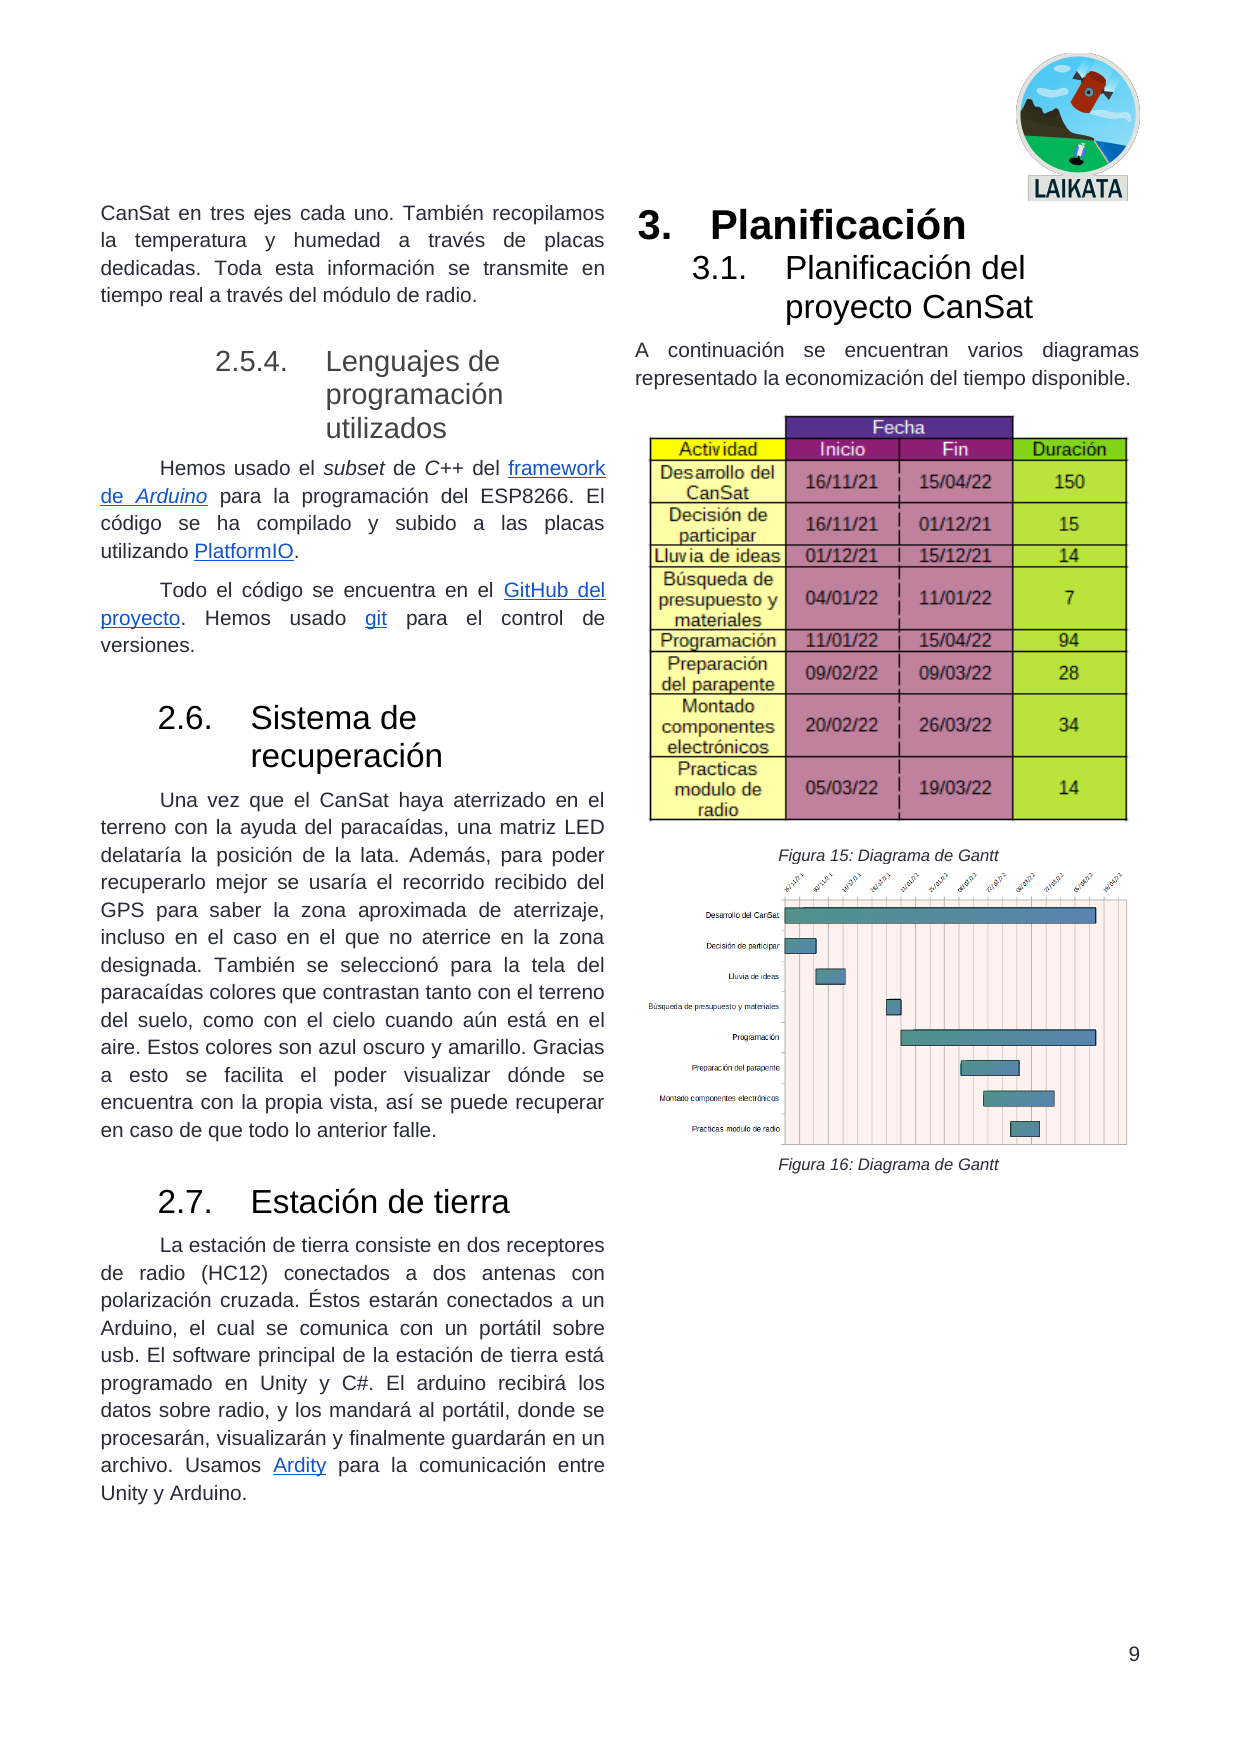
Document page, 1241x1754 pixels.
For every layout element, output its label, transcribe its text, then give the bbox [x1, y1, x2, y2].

text Una vez que el CanSat haya aterrizado en el terreno con la ayuda del paracaídas, una matriz LED delataría la posición de la lata. Además, para poder recuperarlo mejor se usaría el recorrido recibido del GPS para saber la zona aproximada de aterrizaje, incluso en el caso en el que no aterrice en la zona designada. También se seleccionó para la tela del paracaídas colores que contrastan tanto con el terreno del suelo, como con el cielo cuando aún está en el aire. Estos colores son azul oscuro y amarillo. Gracias a esto se facilita el poder visualizar dónde se encuentra con la propia vista, así se puede recuperar en caso de que todo lo anterior falle. [100, 787, 605, 1141]
picture [643, 864, 1134, 1152]
text CanSat en tres ejes cada uno. También recopilamos la temperatura y humedad a través de placas dedicadas. Toda esta información se transmite en tiempo real a través del módulo de radio. [100, 201, 605, 307]
text Figura 16: Diagrama de Gantt [636, 865, 1141, 1174]
text La estación de tierra consiste en dos receptores de radio (HC12) conectados a dos antenas con polarización cruzada. Éstos estarán conectados a un Arduino, el cual se comunica con un portátil sobre usb. El software principal de la estación de tierra está programado en Unity y C#. El arduino recibirá los datos sobre radio, y los mandará al portátil, donde se procesarán, visualizarán y finalmente guardarán en un archivo. Usamos Ardity para la comunicación entre Unity y Arduino. [100, 1233, 605, 1505]
subtitle Planificación [672, 201, 1140, 248]
picture [1016, 53, 1140, 201]
text Todo el código se encuentra en el GitHub del proyecto. Hemos usado git para el control de versiones. [100, 578, 605, 657]
subtitle Planificación del proyecto CanSat [747, 248, 1140, 325]
subtitle Lenguajes de programación utilizados [288, 344, 605, 444]
text A continuación se encuentran varios diagramas representado la economización del tiempo disponible. [635, 338, 1140, 389]
picture [644, 412, 1134, 843]
subtitle Estación de tierra [213, 1182, 605, 1221]
text Figura 15: Diagrama de Gantt [636, 412, 1141, 865]
text Hemos usado el subset de C++ del framework de Arduino para la programación del ESP8266. El código se ha compilado y subido a las placas utilizando PlatformIO. [100, 456, 605, 563]
subtitle Sistema de recuperación [213, 698, 605, 775]
